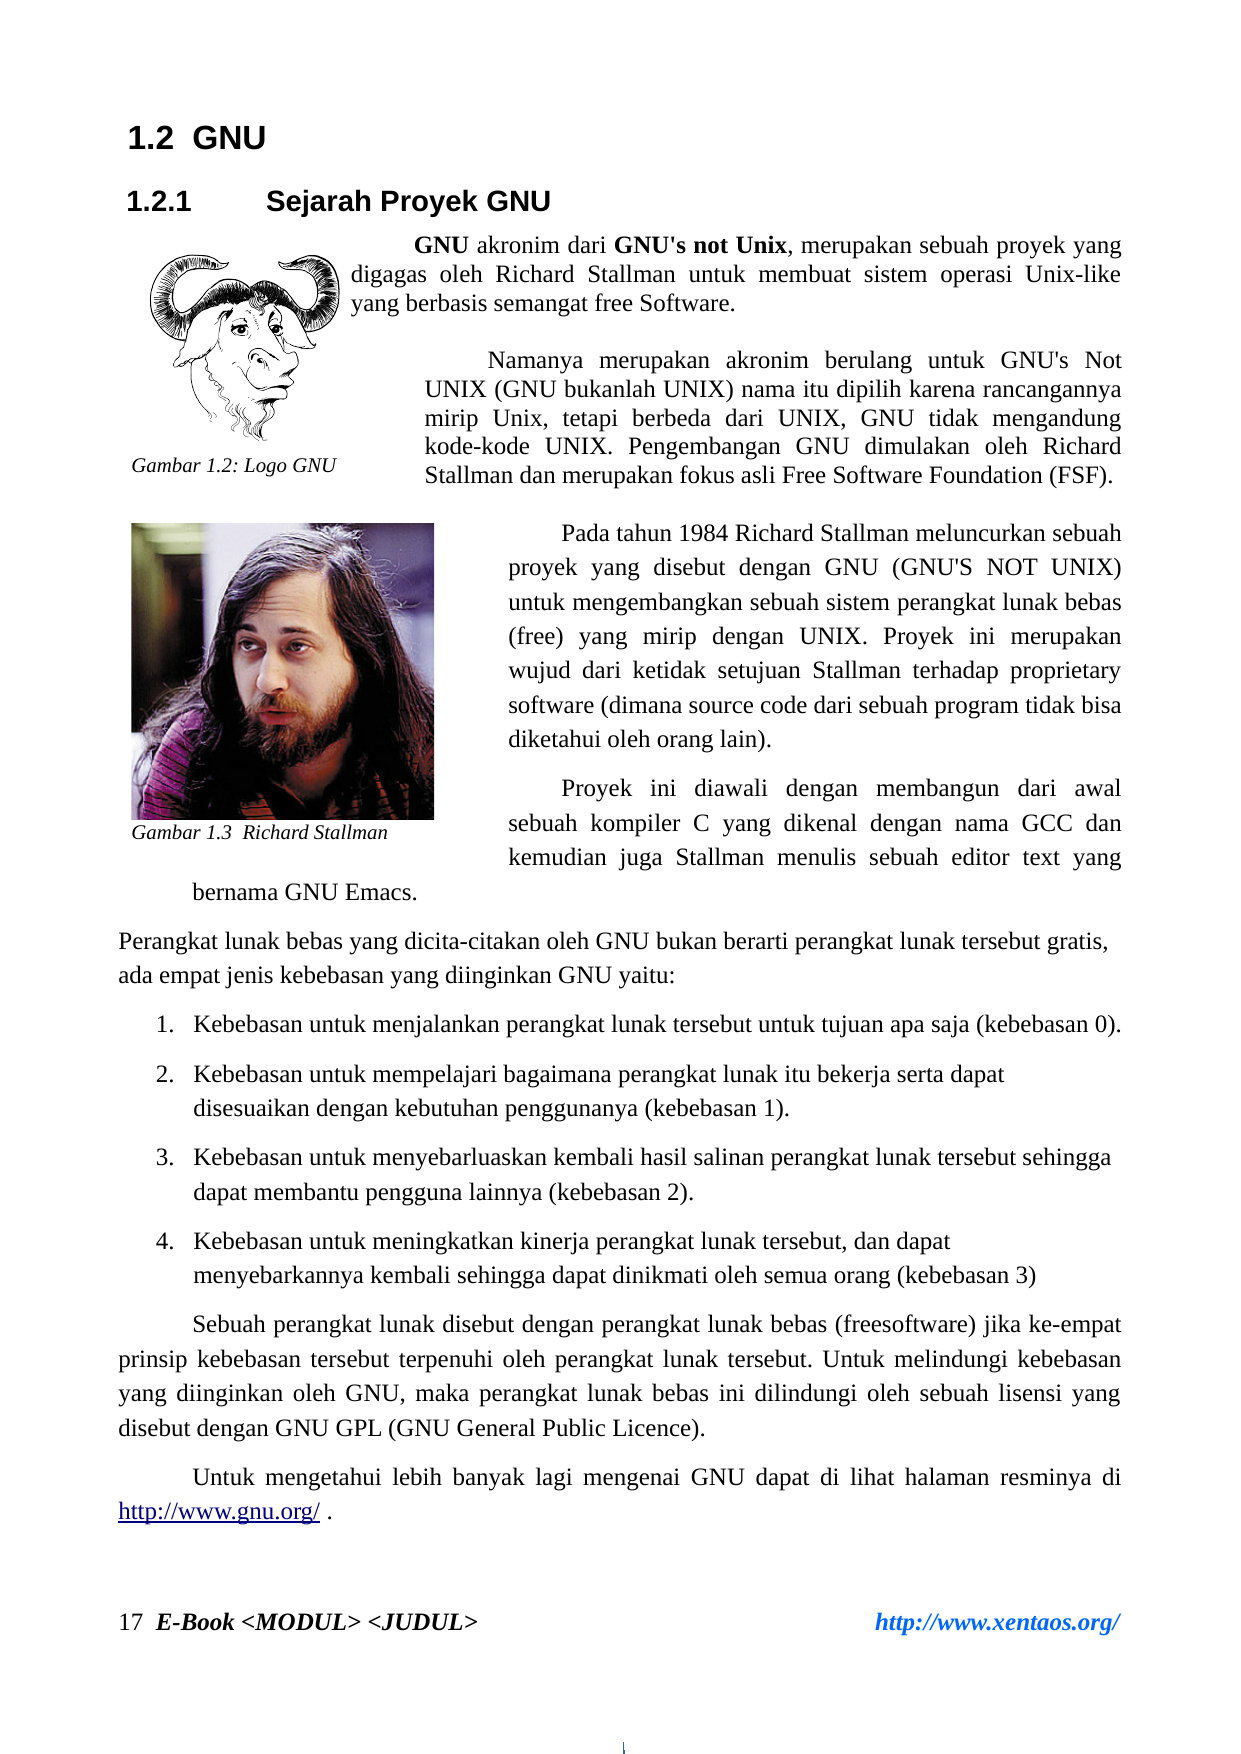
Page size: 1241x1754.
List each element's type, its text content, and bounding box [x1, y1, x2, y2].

list Kebebasan untuk menyebarluaskan kembali hasil salinan perangkat lunak tersebut sehingga dapat membantu pengguna lainnya (kebebasan 2). [156, 1142, 1122, 1205]
list Kebebasan untuk menjalankan perangkat lunak tersebut untuk tujuan apa saja (kebebasan 0). [156, 1009, 1122, 1038]
text Perangkat lunak bebas yang dicita-citakan oleh GNU bukan berarti perangkat lunak tersebut gratis, ada empat jenis kebebasan yang diinginkan GNU yaitu: [118, 926, 1122, 989]
text Sebuah perangkat lunak disebut dengan perangkat lunak bebas (freesoftware) jika ke-empat prinsip kebebasan tersebut terpenuhi oleh perangkat lunak tersebut. Untuk melindungi kebebasan yang diinginkan oleh GNU, maka perangkat lunak bebas ini dilindungi oleh sebuah lisensi yang disebut dengan GNU GPL (GNU General Public Licence). [118, 1309, 1122, 1441]
picture [131, 523, 435, 820]
text Untuk mengetahui lebih banyak lagi mengenai GNU dapat di lihat halaman resminya di http://www.gnu.org/ . [118, 1462, 1122, 1525]
subtitle GNU [118, 118, 1122, 157]
subtitle Sejarah Proyek GNU [118, 184, 1122, 218]
text Proyek ini diawali dengan membangun dari awal sebuah kompiler C yang dikenal dengan nama GCC dan kemudian juga Stallman menulis sebuah editor text yang bernama GNU Emacs. [192, 773, 1122, 906]
text Pada tahun 1984 Richard Stallman meluncurkan sebuah proyek yang disebut dengan GNU (GNU'S NOT UNIX) untuk mengembangkan sebuah sistem perangkat lunak bebas (free) yang mirip dengan UNIX. Proyek ini merupakan wujud dari ketidak setujuan Stallman terhadap proprietary software (dimana source code dari sebuah program tidak bisa diketahui oleh orang lain). [131, 511, 1122, 753]
text Gambar 1.2: Logo GNU [131, 454, 351, 477]
list Kebebasan untuk mempelajari bagaimana perangkat lunak itu bekerja serta dapat disesuaikan dengan kebutuhan penggunanya (kebebasan 1). [156, 1059, 1122, 1122]
text Namanya merupakan akronim berulang untuk GNU's Not UNIX (GNU bukanlah UNIX) nama itu dipilih karena rancangannya mirip Unix, tetapi berbeda dari UNIX, GNU tidak mengandung kode-kode UNIX. Pengembangan GNU dimulakan oleh Richard Stallman dan merupakan fokus asli Free Software Foundation (FSF). [192, 345, 1122, 489]
text GNU akronim dari GNU's not Unix, merupakan sebuah proyek yang digagas oleh Richard Stallman untuk membuat sistem operasi Unix-like yang berbasis semangat free Software. [118, 221, 1122, 316]
text Gambar 1.3 Richard Stallman [131, 820, 434, 844]
list Kebebasan untuk meningkatkan kinerja perangkat lunak tersebut, dan dapat menyebarkannya kembali sehingga dapat dinikmati oleh semua orang (kebebasan 3) [156, 1226, 1122, 1289]
picture [131, 233, 351, 454]
